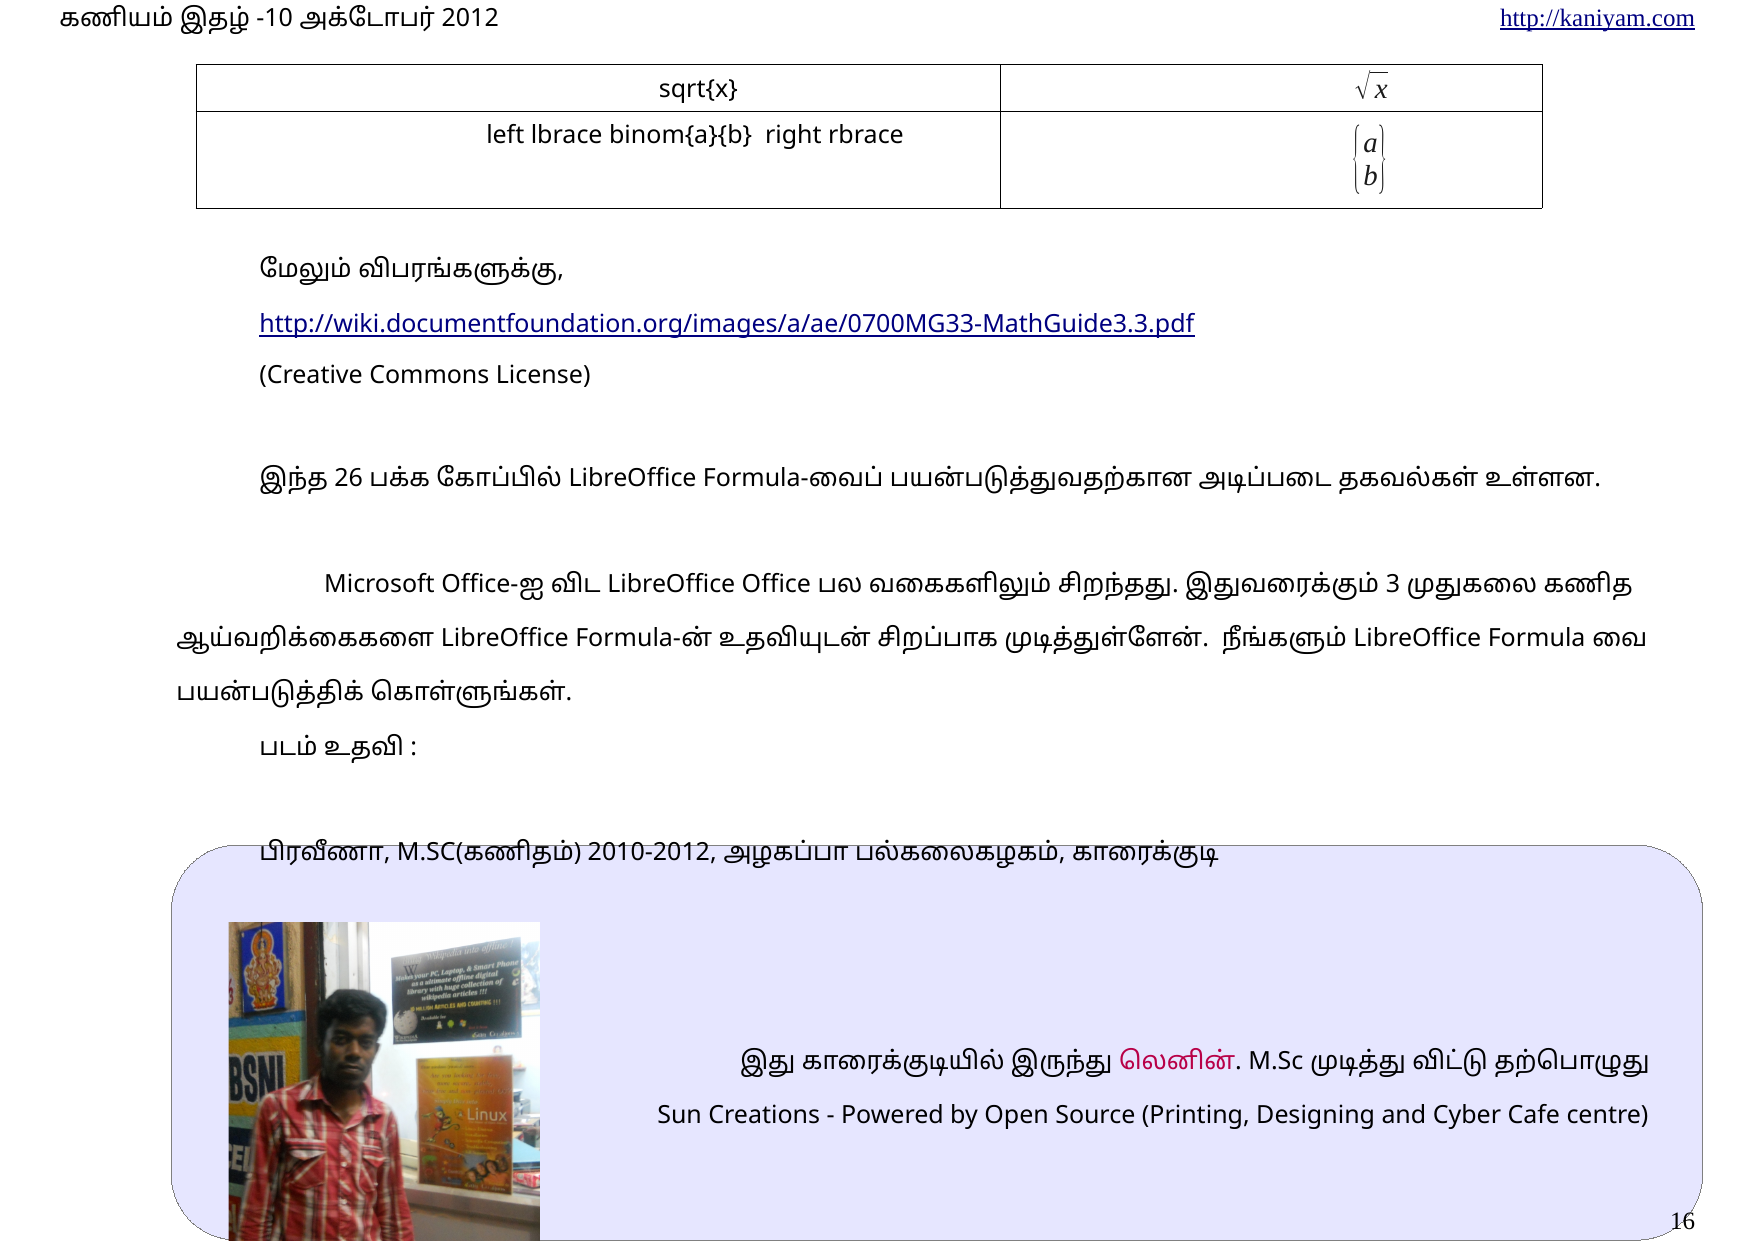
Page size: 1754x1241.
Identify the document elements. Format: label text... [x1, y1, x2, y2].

text http://wiki.documentfoundation.org/images/a/ae/0700MG33-MathGuide3.3.pdf [176, 306, 1695, 340]
picture [228, 922, 540, 1241]
table_cell sqrt{x} [197, 65, 1000, 111]
table_cell left lbrace binom{a}{b} right rbrace [197, 112, 1000, 207]
text பிரவீணா, M.SC(கணிதம்) 2010-2012, அழகப்பா பல்கலைகழகம், காரைக்குடி [176, 834, 1695, 871]
table_cell [1001, 65, 1542, 111]
text இந்த 26 பக்க கோப்பில் LibreOffice Formula-வைப் பயன்படுத்துவதற்கான அடிப்படை தகவல்கள் உள்ளன. [176, 459, 1695, 496]
text Microsoft Office-ஐ விட LibreOffice Office பல வகைகளிலும் சிறந்தது. இதுவரைக்கும் 3 முதுகலை கணித ஆய்வறிக்கைகளை LibreOffice Formula-ன் உதவியுடன் சிறப்பாக முடித்துள்ளேன். நீங்களும் LibreOffice Formula வை பயன்படுத்திக் கொள்ளுங்கள். [176, 566, 1695, 711]
text (Creative Commons License) [176, 357, 1695, 391]
text படம் உதவி : [176, 729, 1695, 817]
table_cell [1001, 112, 1542, 207]
text மேலும் விபரங்களுக்கு, [176, 251, 1695, 288]
